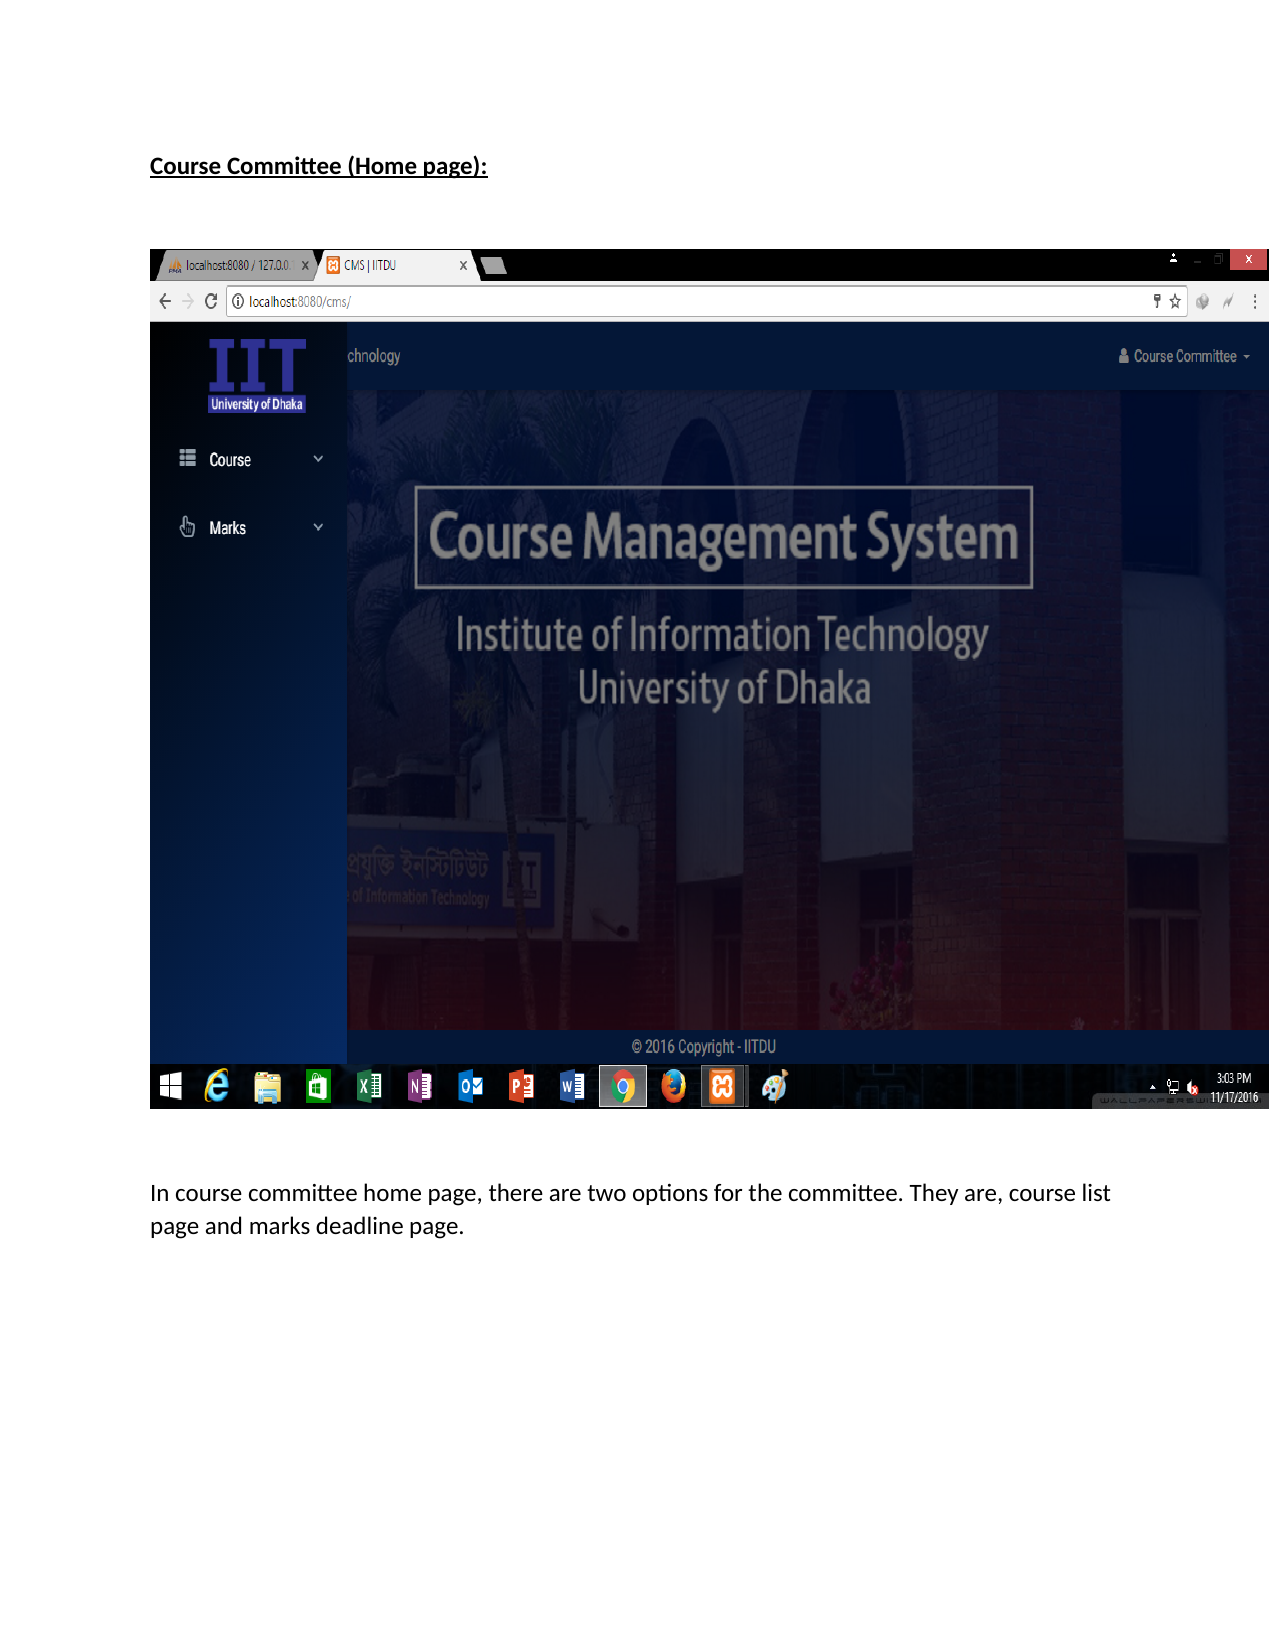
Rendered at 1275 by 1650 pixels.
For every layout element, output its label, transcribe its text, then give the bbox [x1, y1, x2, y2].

text In course committee home page, there are two options for the committee. They are, course list page and marks deadline page. [150, 1177, 1125, 1241]
text Course Committee (Home page): [150, 150, 1125, 181]
picture [150, 249, 1269, 1109]
